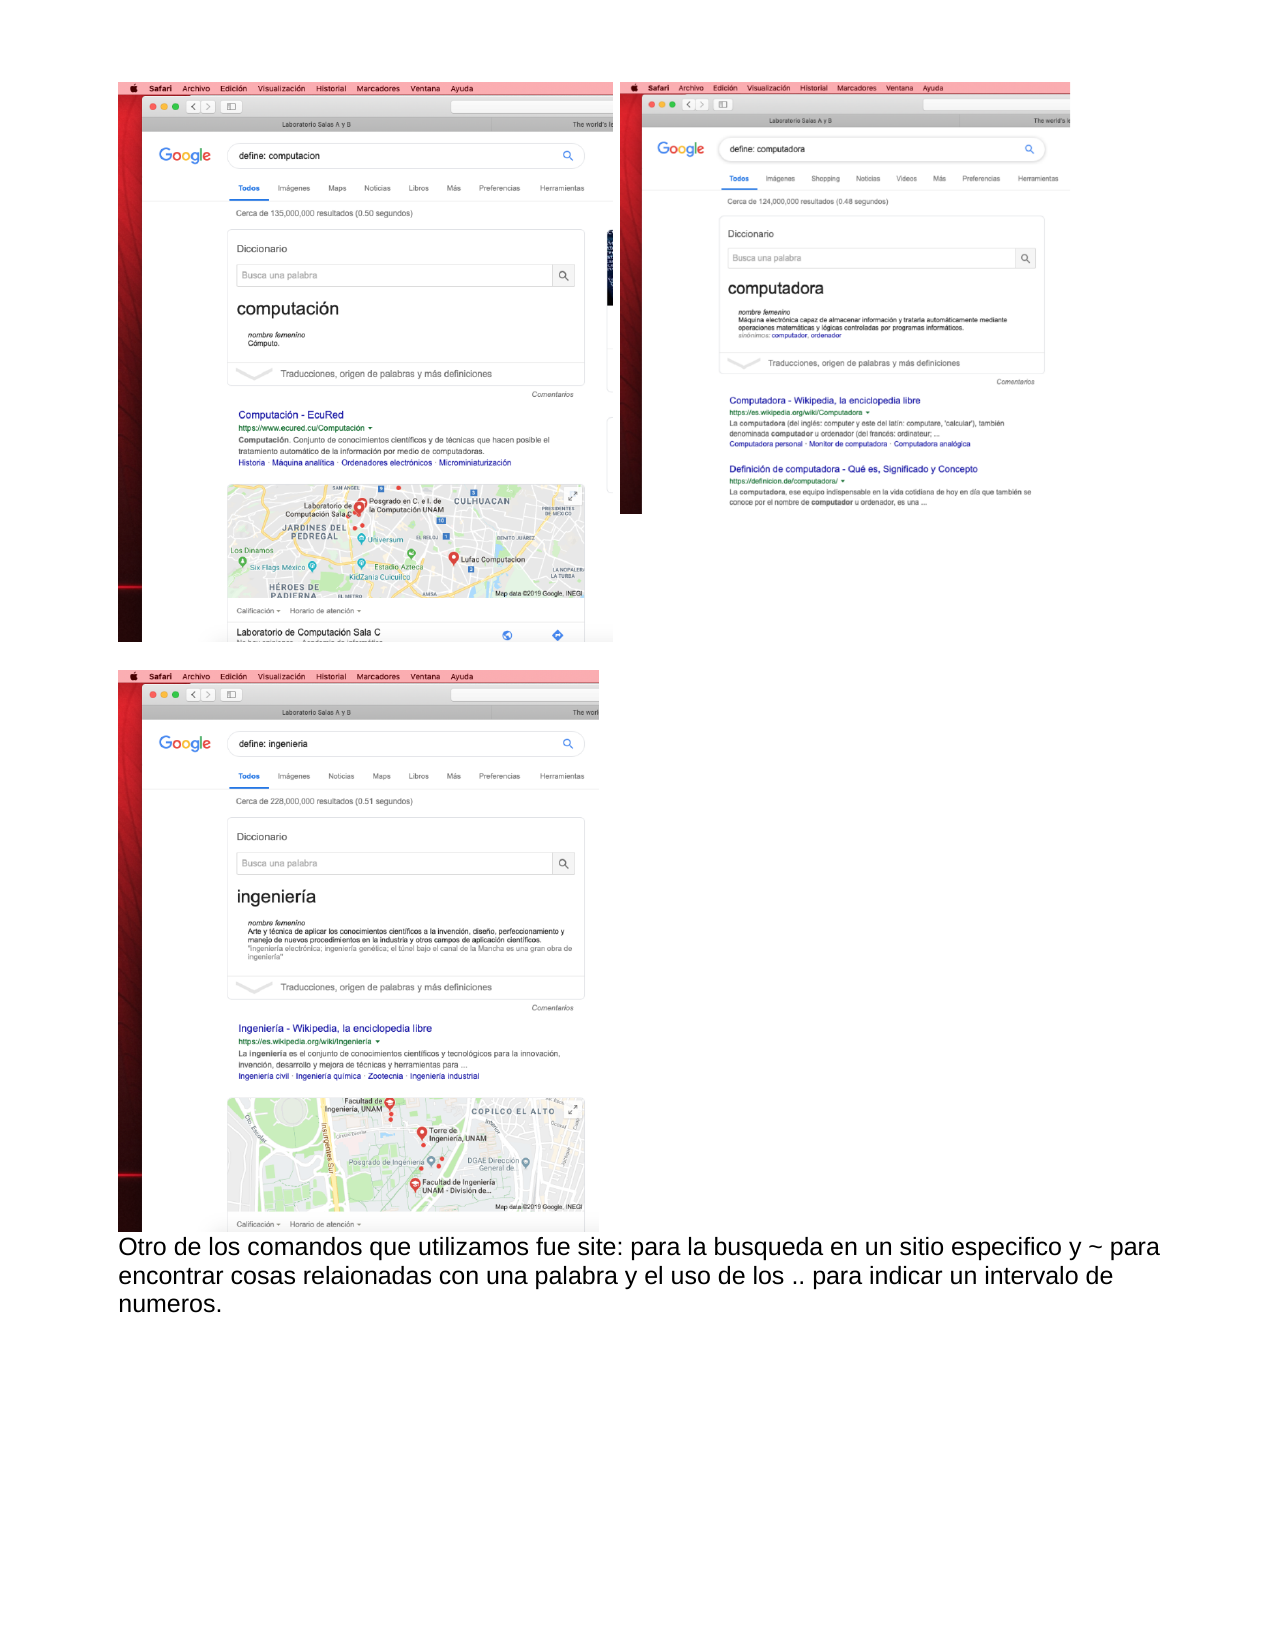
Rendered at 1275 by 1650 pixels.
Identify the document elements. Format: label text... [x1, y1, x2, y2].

text Otro de los comandos que utilizamos fue site: para la busqueda en un sitio especifico y ~ para encontrar cosas relaionadas con una palabra y el uso de los .. para indicar un intervalo de numeros. [118, 1232, 1205, 1318]
text [118, 59, 1205, 1232]
